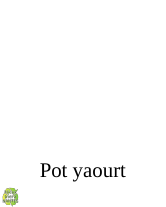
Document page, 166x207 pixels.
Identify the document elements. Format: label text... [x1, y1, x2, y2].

table_cell Pot yaourt [6, 153, 159, 188]
picture [2, 187, 19, 207]
table_header [57, 6, 108, 46]
table_cell [6, 46, 159, 152]
table_header [6, 6, 57, 46]
table_header [108, 6, 159, 46]
